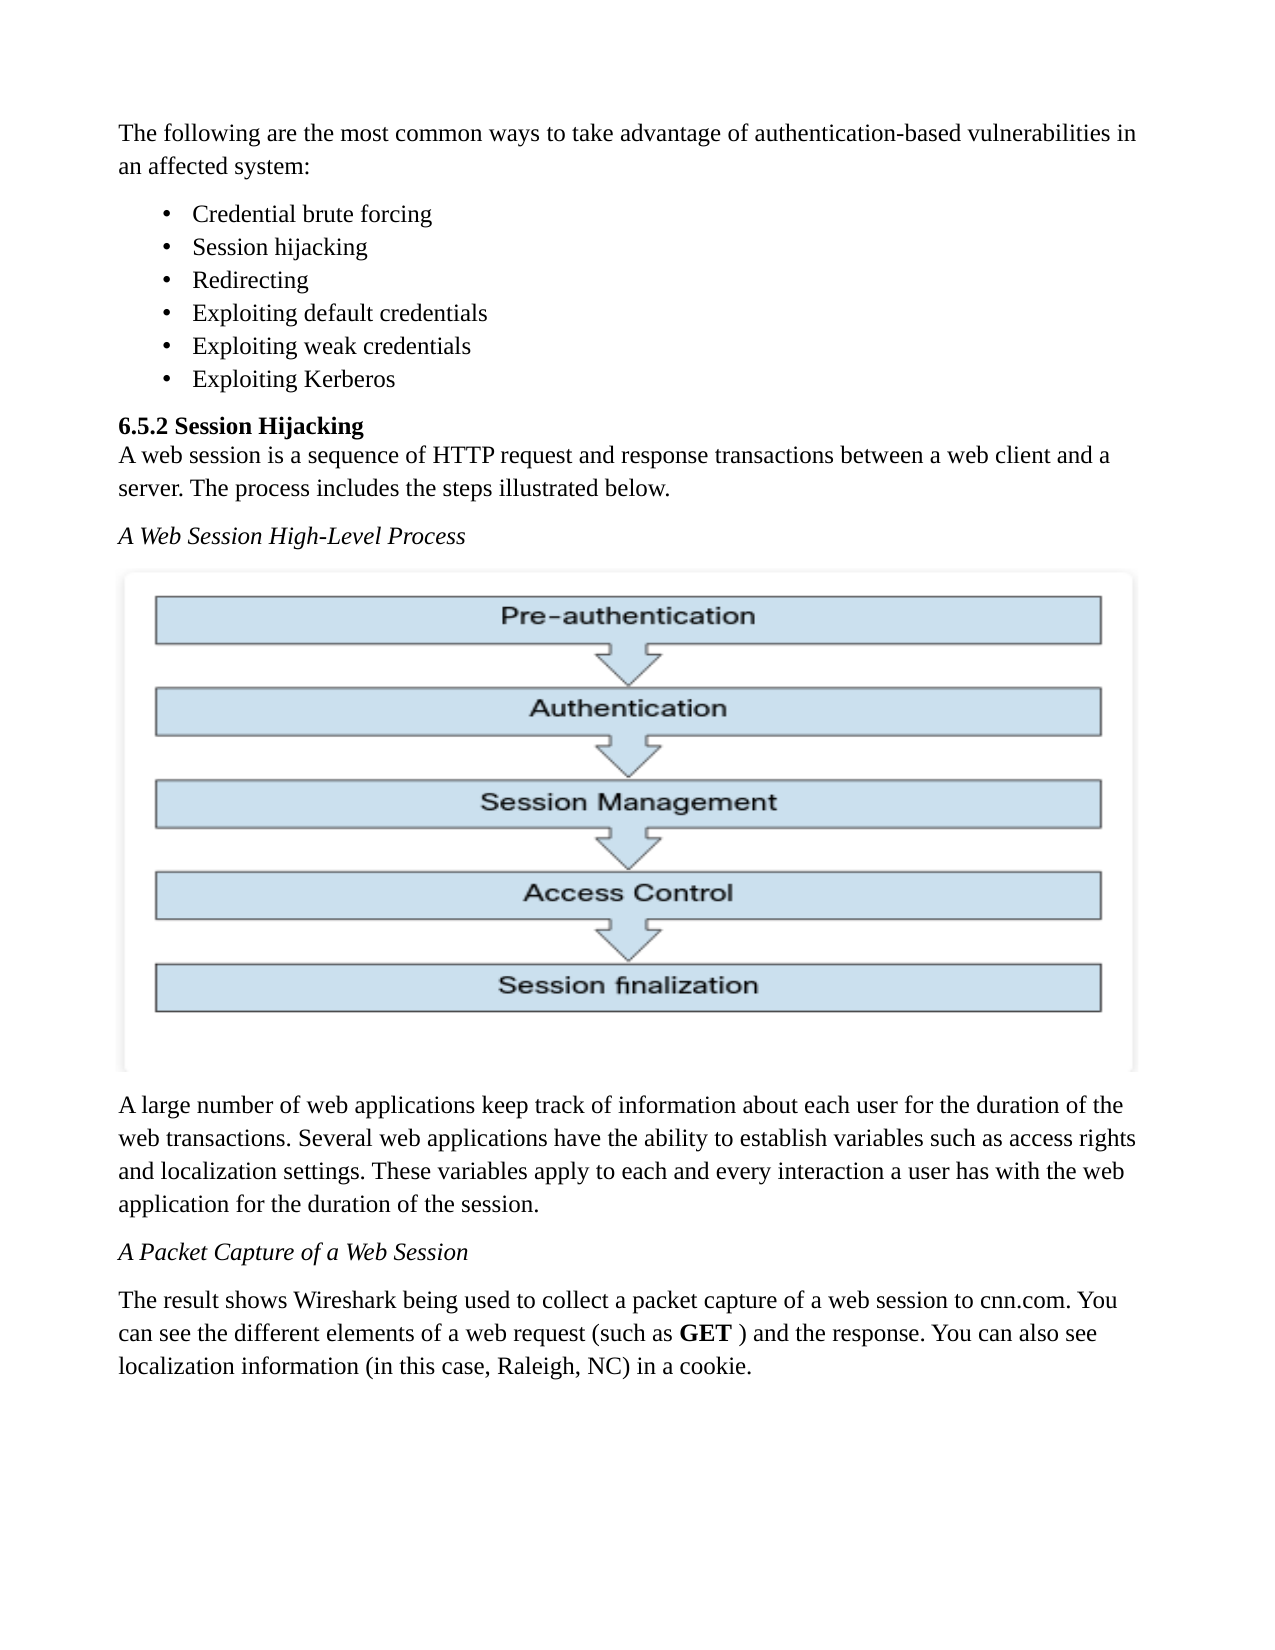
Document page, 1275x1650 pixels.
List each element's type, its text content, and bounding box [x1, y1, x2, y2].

text The following are the most common ways to take advantage of authentication-based vulnerabilities in an affected system: [118, 118, 1157, 180]
list Session hijacking [162, 232, 1157, 261]
picture [115, 568, 1139, 1072]
list Redirecting [162, 265, 1157, 293]
text A Web Session High-Level Process [118, 521, 1157, 549]
list Exploiting weak credentials [162, 331, 1157, 359]
list Exploiting Kerberos [162, 364, 1157, 393]
text A Packet Capture of a Web Session [118, 1237, 1157, 1266]
list Exploiting default credentials [162, 298, 1157, 327]
list Credential brute forcing [162, 199, 1157, 227]
text The result shows Wireshark being used to collect a packet capture of a web session to cnn.com. You can see the different elements of a web request (such as GET ) and the response. You can also see localization information (in this case, Raleigh, NC) in a cookie. [118, 1285, 1157, 1379]
text A web session is a sequence of HTTP request and response transactions between a web client and a server. The process includes the steps illustrated below. [118, 440, 1157, 502]
text 6.5.2 Session Hijacking [118, 411, 1157, 440]
text A large number of web applications keep track of information about each user for the duration of the web transactions. Several web applications have the ability to establish variables such as access rights and localization settings. These variables apply to each and every interaction a user has with the web application for the duration of the session. [118, 1090, 1157, 1218]
